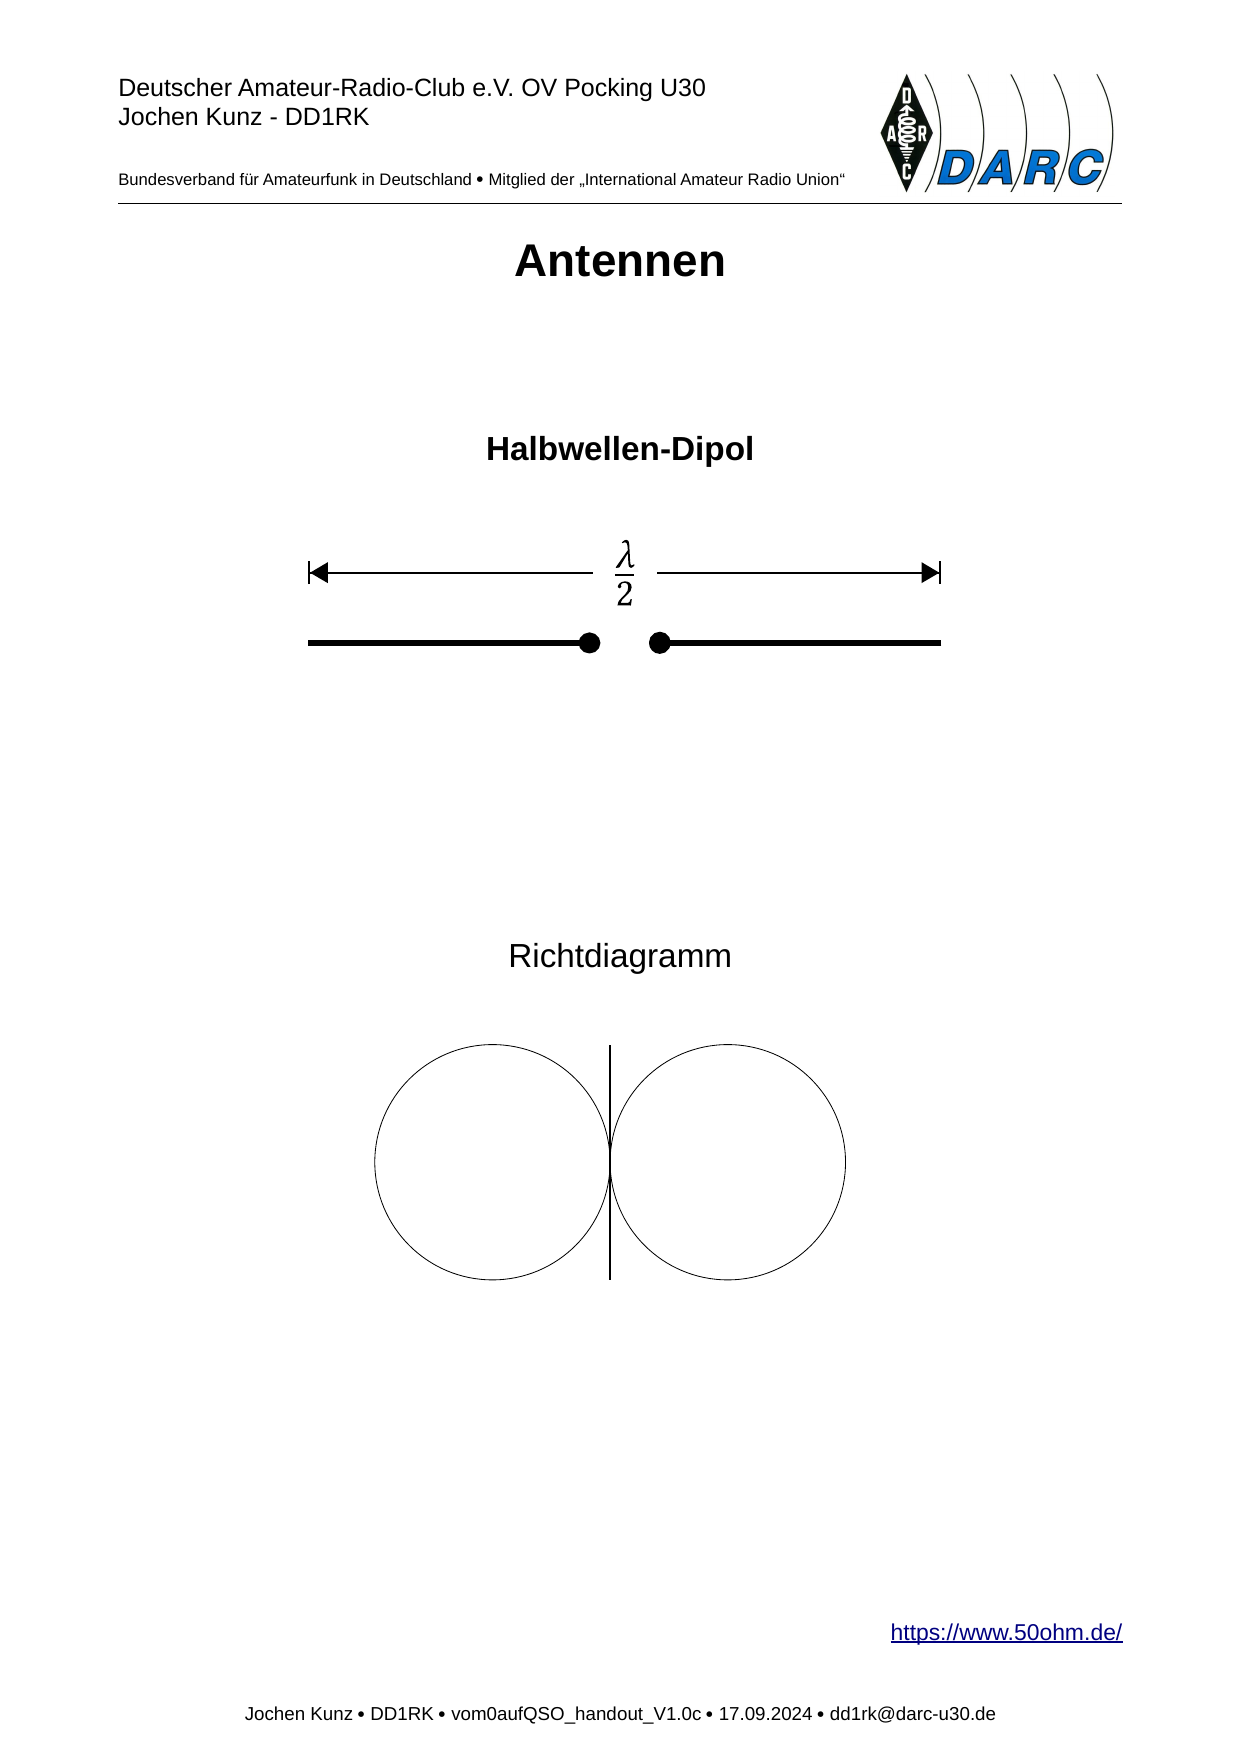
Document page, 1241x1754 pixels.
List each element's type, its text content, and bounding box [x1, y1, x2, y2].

text Halbwellen-Dipol [118, 429, 1122, 467]
picture [879, 71, 1115, 197]
text Richtdiagramm [118, 936, 1122, 975]
text https://www.50ohm.de/ [118, 1618, 1122, 1645]
text Antennen [118, 233, 1122, 286]
